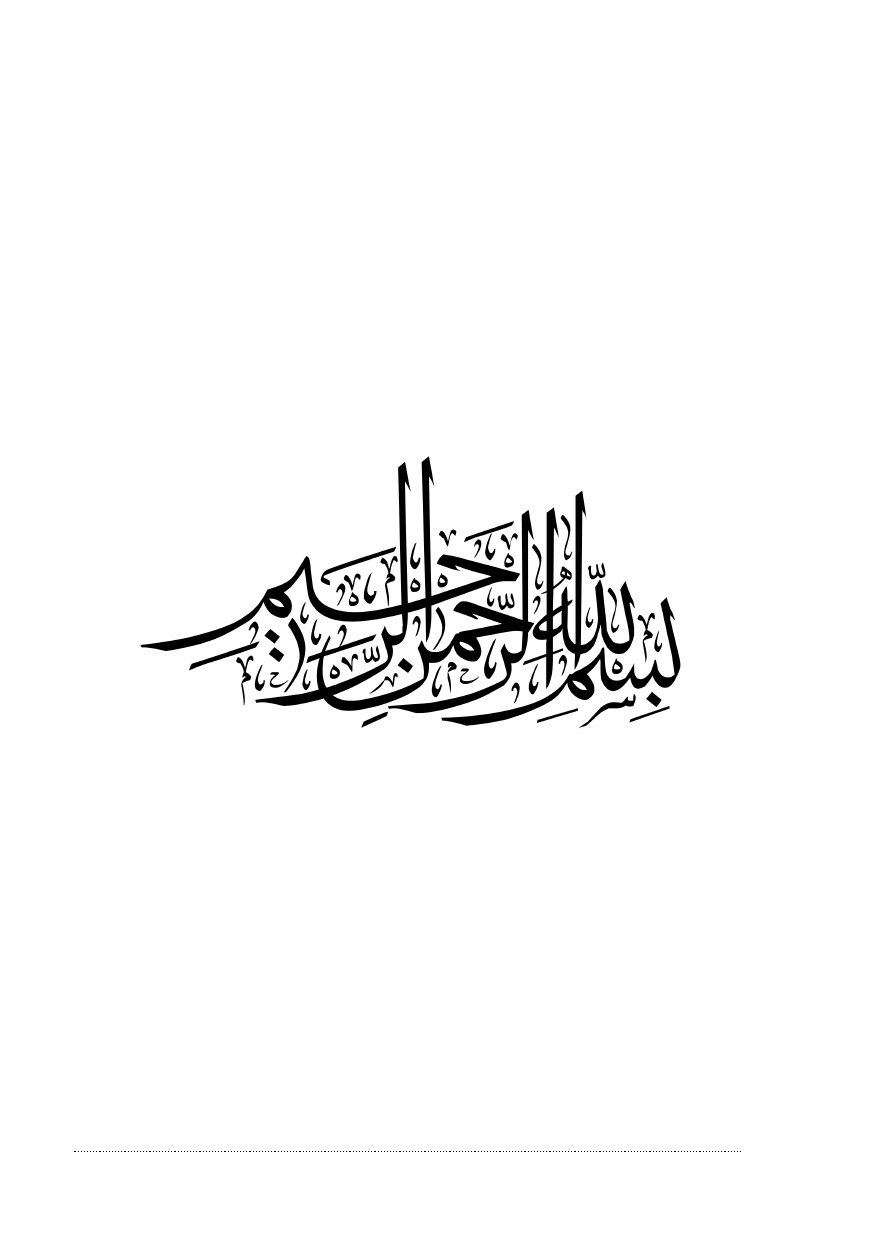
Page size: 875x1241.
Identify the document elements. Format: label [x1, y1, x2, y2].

picture [136, 451, 691, 735]
